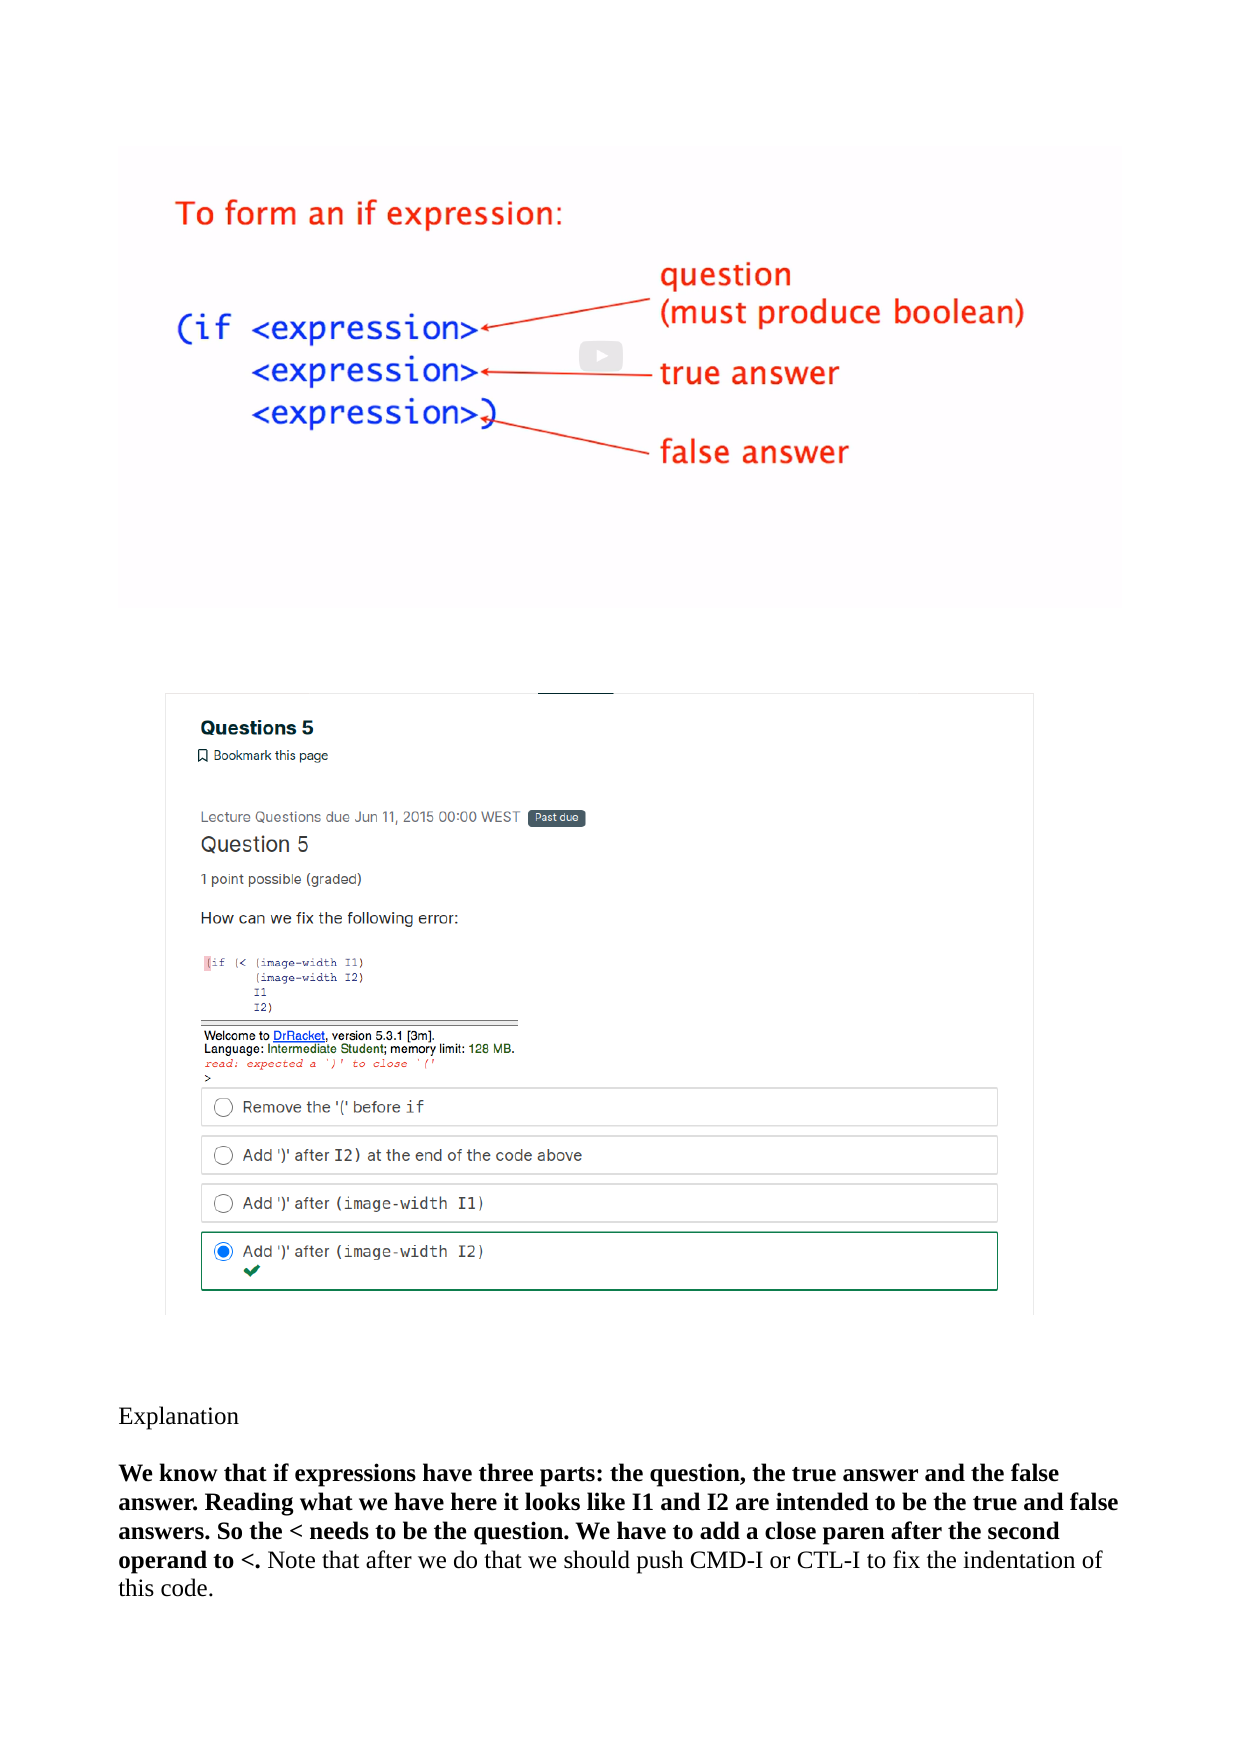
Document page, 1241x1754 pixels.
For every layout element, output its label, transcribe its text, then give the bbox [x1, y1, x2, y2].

text Explanation [118, 1401, 1122, 1430]
picture [118, 146, 1123, 608]
picture [118, 693, 1123, 1315]
text We know that if expressions have three parts: the question, the true answer and the false answer. Reading what we have here it looks like I1 and I2 are intended to be the true and false answers. So the < needs to be the question. We have to add a close paren after the second operand to <. Note that after we do that we should push CMD-I or CTL-I to fix the indentation of this code. [118, 1458, 1122, 1602]
